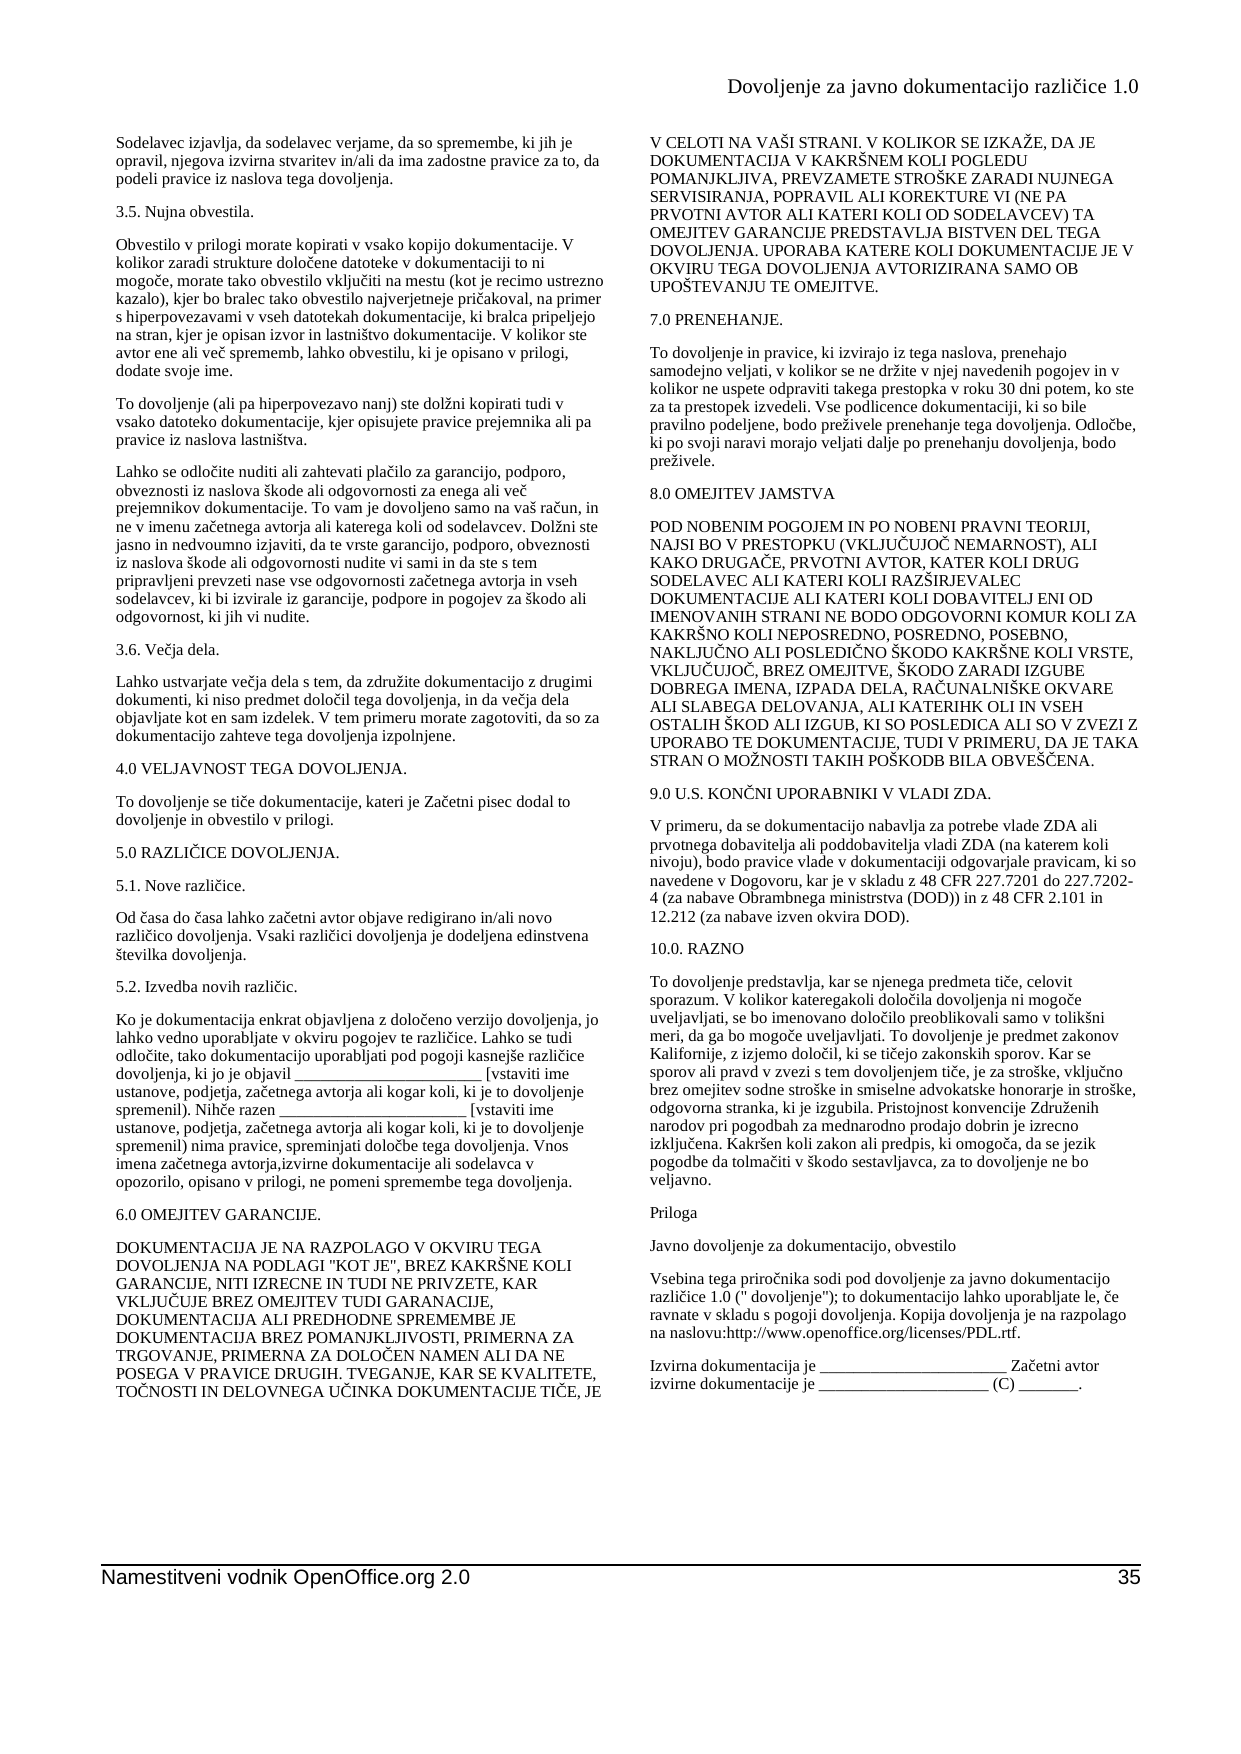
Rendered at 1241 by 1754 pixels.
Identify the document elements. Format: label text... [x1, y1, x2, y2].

text 10.0. RAZNO [649, 940, 1139, 958]
text Od časa do časa lahko začetni avtor objave redigirano in/ali novo različico dovoljenja. Vsaki različici dovoljenja je dodeljena edinstvena številka dovoljenja. [116, 909, 605, 963]
text Izvirna dokumentacija je ______________________ Začetni avtor izvirne dokumentacije je ____________________ (C) _______. [649, 1357, 1139, 1393]
text DOKUMENTACIJA JE NA RAZPOLAGO V OKVIRU TEGA DOVOLJENJA NA PODLAGI "KOT JE", BREZ KAKRŠNE KOLI GARANCIJE, NITI IZRECNE IN TUDI NE PRIVZETE, KAR VKLJUČUJE BREZ OMEJITEV TUDI GARANACIJE, DOKUMENTACIJA ALI PREDHODNE SPREMEMBE JE DOKUMENTACIJA BREZ POMANJKLJIVOSTI, PRIMERNA ZA TRGOVANJE, PRIMERNA ZA DOLOČEN NAMEN ALI DA NE POSEGA V PRAVICE DRUGIH. TVEGANJE, KAR SE KVALITETE, TOČNOSTI IN DELOVNEGA UČINKA DOKUMENTACIJE TIČE, JE [116, 1239, 605, 1401]
text Lahko se odločite nuditi ali zahtevati plačilo za garancijo, podporo, obveznosti iz naslova škode ali odgovornosti za enega ali več prejemnikov dokumentacije. To vam je dovoljeno samo na vaš račun, in ne v imenu začetnega avtorja ali katerega koli od sodelavcev. Dolžni ste jasno in nedvoumno izjaviti, da te vrste garancijo, podporo, obveznosti iz naslova škode ali odgovornosti nudite vi sami in da ste s tem pripravljeni prevzeti nase vse odgovornosti začetnega avtorja in vseh sodelavcev, ki bi izvirale iz garancije, podpore in pogojev za škodo ali odgovornost, ki jih vi nudite. [116, 463, 605, 626]
text Vsebina tega priročnika sodi pod dovoljenje za javno dokumentacijo različice 1.0 (" dovoljenje"); to dokumentacijo lahko uporabljate le, če ravnate v skladu s pogoji dovoljenja. Kopija dovoljenja je na razpolago na naslovu:http://www.openoffice.org/licenses/PDL.rtf. [649, 1270, 1139, 1342]
text To dovoljenje predstavlja, kar se njenega predmeta tiče, celovit sporazum. V kolikor kateregakoli določila dovoljenja ni mogoče uveljavljati, se bo imenovano določilo preoblikovali samo v tolikšni meri, da ga bo mogoče uveljavljati. To dovoljenje je predmet zakonov Kalifornije, z izjemo določil, ki se tičejo zakonskih sporov. Kar se sporov ali pravd v zvezi s tem dovoljenjem tiče, je za stroške, vključno brez omejitev sodne stroške in smiselne advokatske honorarje in stroške, odgovorna stranka, ki je izgubila. Pristojnost konvencije Združenih narodov pri pogodbah za mednarodno prodajo dobrin je izrecno izključena. Kakršen koli zakon ali predpis, ki omogoča, da se jezik pogodbe da tolmačiti v škodo sestavljavca, za to dovoljenje ne bo veljavno. [649, 973, 1139, 1189]
text 5.1. Nove različice. [116, 877, 605, 894]
text V primeru, da se dokumentacijo nabavlja za potrebe vlade ZDA ali prvotnega dobavitelja ali poddobavitelja vladi ZDA (na katerem koli nivoju), bodo pravice vlade v dokumentaciji odgovarjale pravicam, ki so navedene v Dogovoru, kar je v skladu z 48 CFR 227.7201 do 227.7202-4 (za nabave Obrambnega ministrstva (DOD)) in z 48 CFR 2.101 in 12.212 (za nabave izven okvira DOD). [649, 817, 1139, 926]
text 7.0 PRENEHANJE. [649, 311, 1139, 329]
text To dovoljenje in pravice, ki izvirajo iz tega naslova, prenehajo samodejno veljati, v kolikor se ne držite v njej navedenih pogojev in v kolikor ne uspete odpraviti takega prestopka v roku 30 dni potem, ko ste za ta prestopek izvedeli. Vse podlicence dokumentaciji, ki so bile pravilno podeljene, bodo preživele prenehanje tega dovoljenja. Odločbe, ki po svoji naravi morajo veljati dalje po prenehanju dovoljenja, bodo preživele. [649, 344, 1139, 470]
text 6.0 OMEJITEV GARANCIJE. [116, 1206, 605, 1224]
text POD NOBENIM POGOJEM IN PO NOBENI PRAVNI TEORIJI, NAJSI BO V PRESTOPKU (VKLJUČUJOČ NEMARNOST), ALI KAKO DRUGAČE, PRVOTNI AVTOR, KATER KOLI DRUG SODELAVEC ALI KATERI KOLI RAZŠIRJEVALEC DOKUMENTACIJE ALI KATERI KOLI DOBAVITELJ ENI OD IMENOVANIH STRANI NE BODO ODGOVORNI KOMUR KOLI ZA KAKRŠNO KOLI NEPOSREDNO, POSREDNO, POSEBNO, NAKLJUČNO ALI POSLEDIČNO ŠKODO KAKRŠNE KOLI VRSTE, VKLJUČUJOČ, BREZ OMEJITVE, ŠKODO ZARADI IZGUBE DOBREGA IMENA, IZPADA DELA, RAČUNALNIŠKE OKVARE ALI SLABEGA DELOVANJA, ALI KATERIHK OLI IN VSEH OSTALIH ŠKOD ALI IZGUB, KI SO POSLEDICA ALI SO V ZVEZI Z UPORABO TE DOKUMENTACIJE, TUDI V PRIMERU, DA JE TAKA STRAN O MOŽNOSTI TAKIH POŠKODB BILA OBVEŠČENA. [649, 517, 1139, 770]
text 3.5. Nujna obvestila. [116, 203, 605, 221]
text 5.0 RAZLIČICE DOVOLJENJA. [116, 844, 605, 862]
text 9.0 U.S. KONČNI UPORABNIKI V VLADI ZDA. [649, 784, 1139, 803]
text Javno dovoljenje za dokumentacijo, obvestilo [649, 1237, 1139, 1255]
text 3.6. Večja dela. [116, 640, 605, 658]
text To dovoljenje se tiče dokumentacije, kateri je Začetni pisec dodal to dovoljenje in obvestilo v prilogi. [116, 793, 605, 829]
text Sodelavec izjavlja, da sodelavec verjame, da so spremembe, ki jih je opravil, njegova izvirna stvaritev in/ali da ima zadostne pravice za to, da podeli pravice iz naslova tega dovoljenja. [116, 134, 605, 188]
text Obvestilo v prilogi morate kopirati v vsako kopijo dokumentacije. V kolikor zaradi strukture določene datoteke v dokumentaciji to ni mogoče, morate tako obvestilo vključiti na mestu (kot je recimo ustrezno kazalo), kjer bo bralec tako obvestilo najverjetneje pričakoval, na primer s hiperpovezavami v vseh datotekah dokumentacije, ki bralca pripeljejo na stran, kjer je opisan izvor in lastništvo dokumentacije. V kolikor ste avtor ene ali več sprememb, lahko obvestilu, ki je opisano v prilogi, dodate svoje ime. [116, 236, 605, 380]
text V CELOTI NA VAŠI STRANI. V KOLIKOR SE IZKAŽE, DA JE DOKUMENTACIJA V KAKRŠNEM KOLI POGLEDU POMANJKLJIVA, PREVZAMETE STROŠKE ZARADI NUJNEGA SERVISIRANJA, POPRAVIL ALI KOREKTURE VI (NE PA PRVOTNI AVTOR ALI KATERI KOLI OD SODELAVCEV) TA OMEJITEV GARANCIJE PREDSTAVLJA BISTVEN DEL TEGA DOVOLJENJA. UPORABA KATERE KOLI DOKUMENTACIJE JE V OKVIRU TEGA DOVOLJENJA AVTORIZIRANA SAMO OB UPOŠTEVANJU TE OMEJITVE. [649, 134, 1139, 296]
text Priloga [649, 1204, 1139, 1222]
text 4.0 VELJAVNOST TEGA DOVOLJENJA. [116, 760, 605, 778]
text 5.2. Izvedba novih različic. [116, 978, 605, 996]
text To dovoljenje (ali pa hiperpovezavo nanj) ste dolžni kopirati tudi v vsako datoteko dokumentacije, kjer opisujete pravice prejemnika ali pa pravice iz naslova lastništva. [116, 394, 605, 449]
text Ko je dokumentacija enkrat objavljena z določeno verzijo dovoljenja, jo lahko vedno uporabljate v okviru pogojev te različice. Lahko se tudi odločite, tako dokumentacijo uporabljati pod pogoji kasnejše različice dovoljenja, ki jo je objavil ______________________ [vstaviti ime ustanove, podjetja, začetnega avtorja ali kogar koli, ki je to dovoljenje spremenil). Nihče razen ______________________ [vstaviti ime ustanove, podjetja, začetnega avtorja ali kogar koli, ki je to dovoljenje spremenil) nima pravice, spreminjati določbe tega dovoljenja. Vnos imena začetnega avtorja,izvirne dokumentacije ali sodelavca v opozorilo, opisano v prilogi, ne pomeni spremembe tega dovoljenja. [116, 1011, 605, 1191]
text 8.0 OMEJITEV JAMSTVA [649, 485, 1139, 503]
text Lahko ustvarjate večja dela s tem, da združite dokumentacijo z drugimi dokumenti, ki niso predmet določil tega dovoljenja, in da večja dela objavljate kot en sam izdelek. V tem primeru morate zagotoviti, da so za dokumentacijo zahteve tega dovoljenja izpolnjene. [116, 673, 605, 745]
